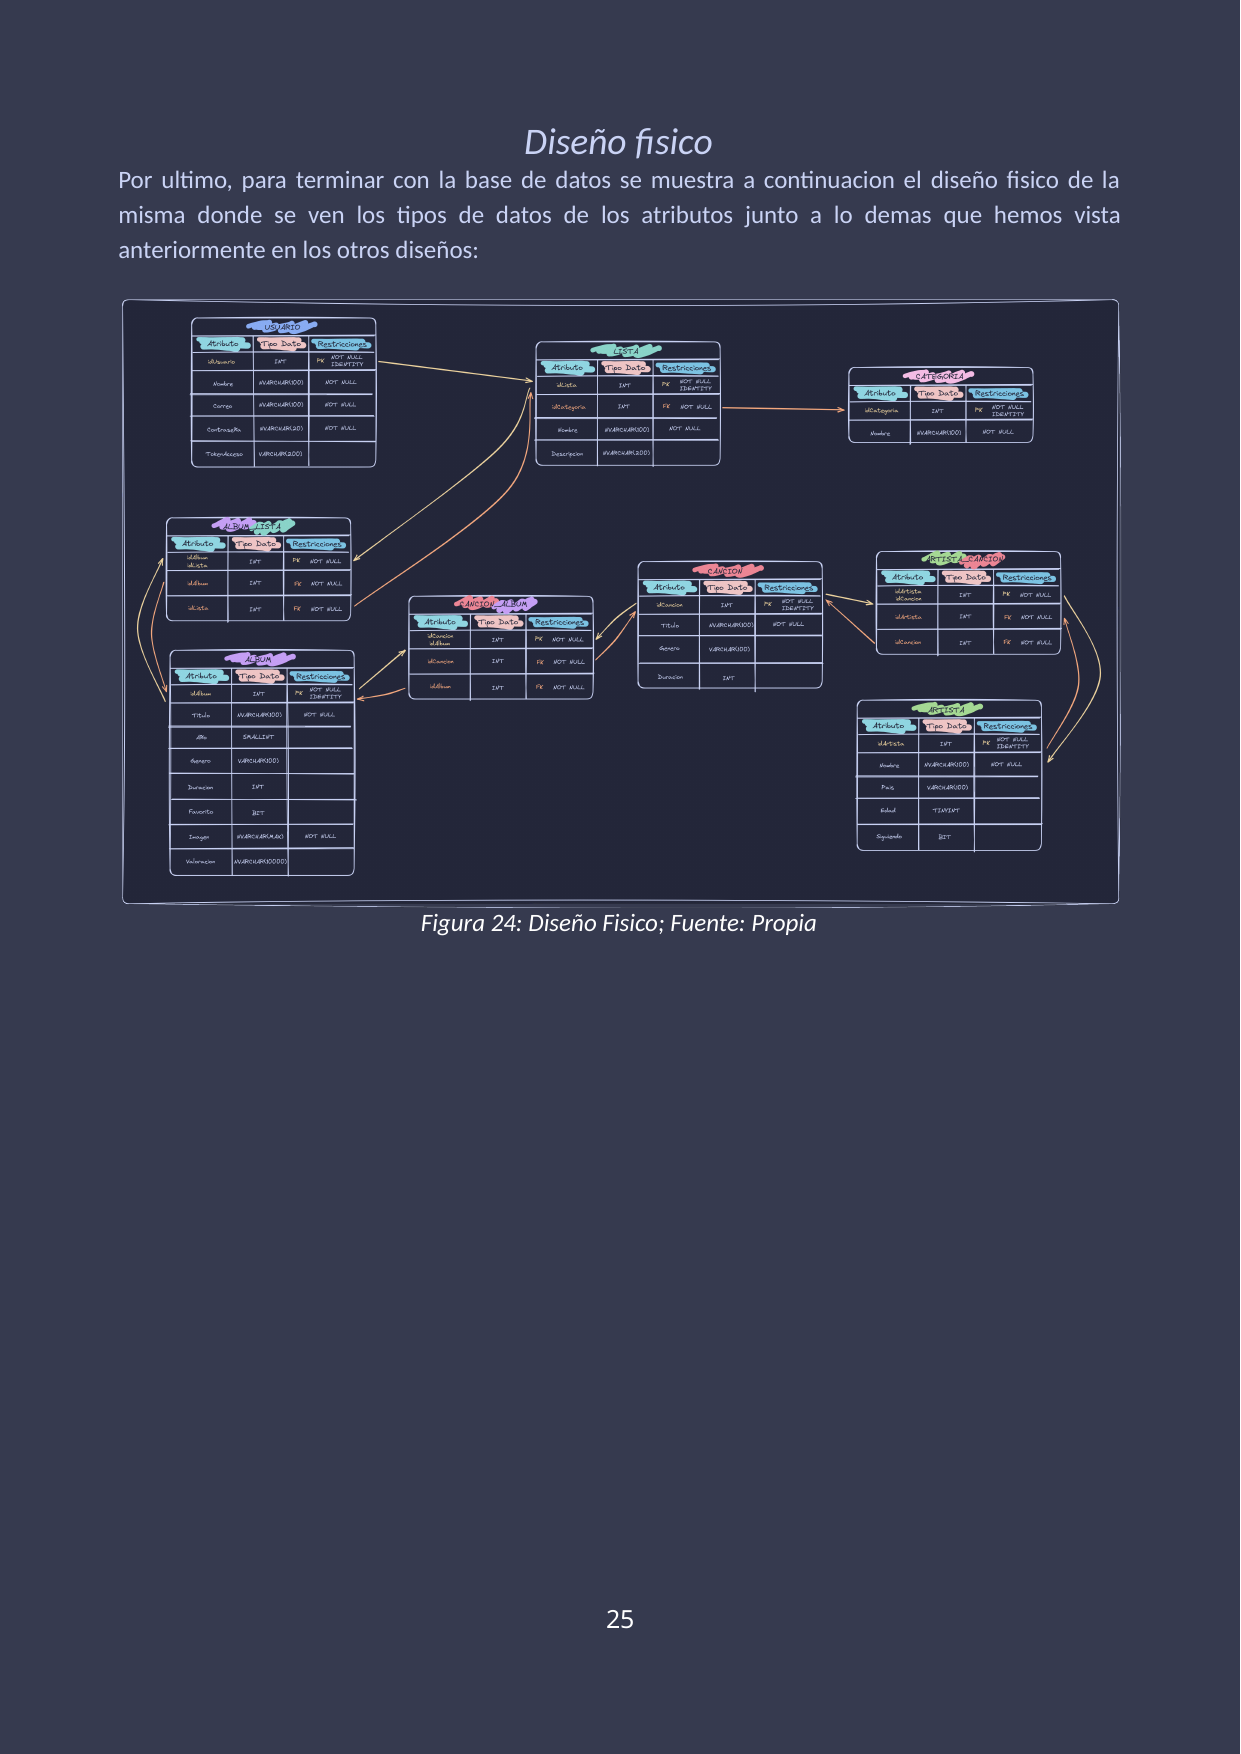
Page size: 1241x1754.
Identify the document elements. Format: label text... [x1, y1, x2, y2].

text Diseño fisico [118, 118, 1122, 164]
picture [118, 296, 1123, 908]
text Figura 24: Diseño Fisico; Fuente: Propia [118, 908, 1122, 938]
text Por ultimo, para terminar con la base de datos se muestra a continuacion el diseño fisico de la misma donde se ven los tipos de datos de los atributos junto a lo demas que hemos vista anteriormente en los otros diseños: [118, 164, 1122, 264]
